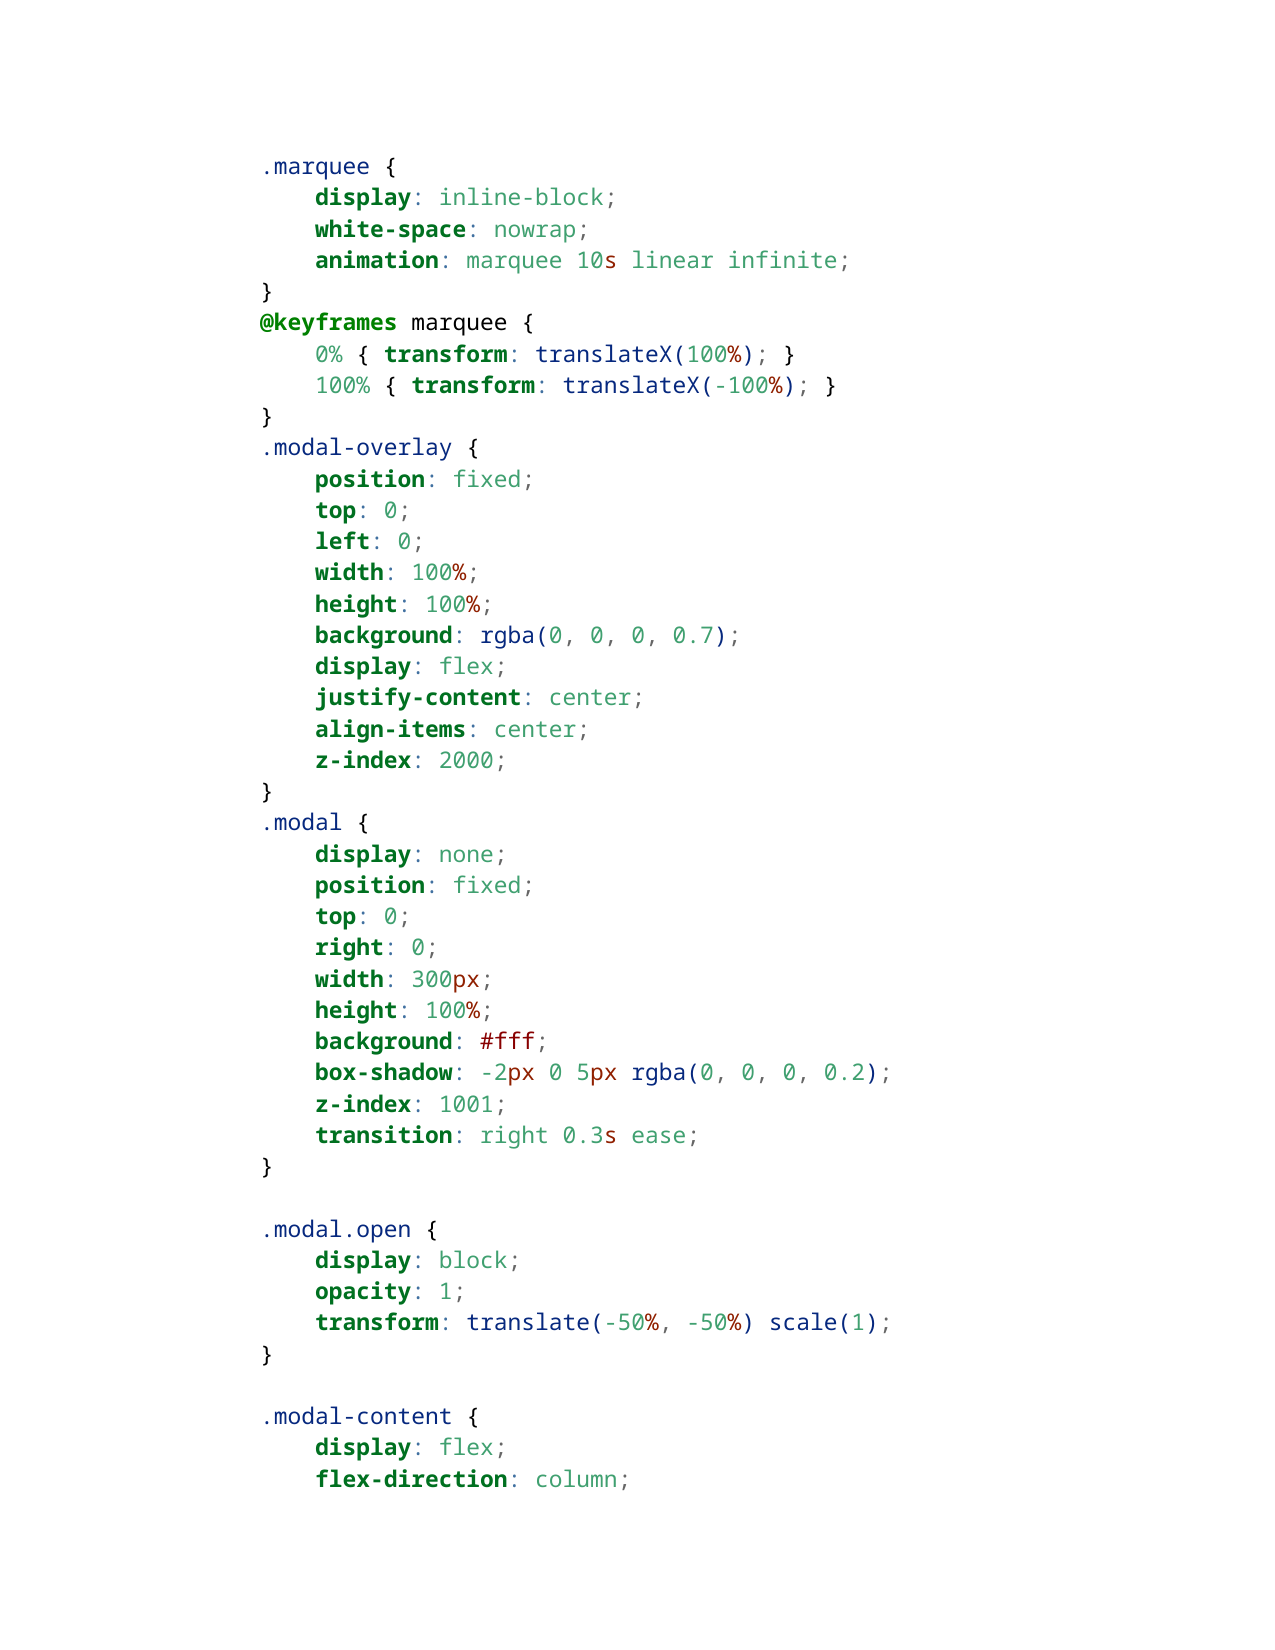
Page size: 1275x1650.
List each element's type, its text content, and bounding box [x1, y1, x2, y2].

text .marquee { display: inline-block; white-space: nowrap; animation: marquee 10s linear infinite; } @keyframes marquee { 0% { transform: translateX(100%); } 100% { transform: translateX(-100%); } } .modal-overlay { position: fixed; top: 0; left: 0; width: 100%; height: 100%; background: rgba(0, 0, 0, 0.7); display: flex; justify-content: center; align-items: center; z-index: 2000; } .modal { display: none; position: fixed; top: 0; right: 0; width: 300px; height: 100%; background: #fff; box-shadow: -2px 0 5px rgba(0, 0, 0, 0.2); z-index: 1001; transition: right 0.3s ease; } .modal.open { display: block; opacity: 1; transform: translate(-50%, -50%) scale(1); } .modal-content { display: flex; flex-direction: column; [150, 150, 1125, 1494]
